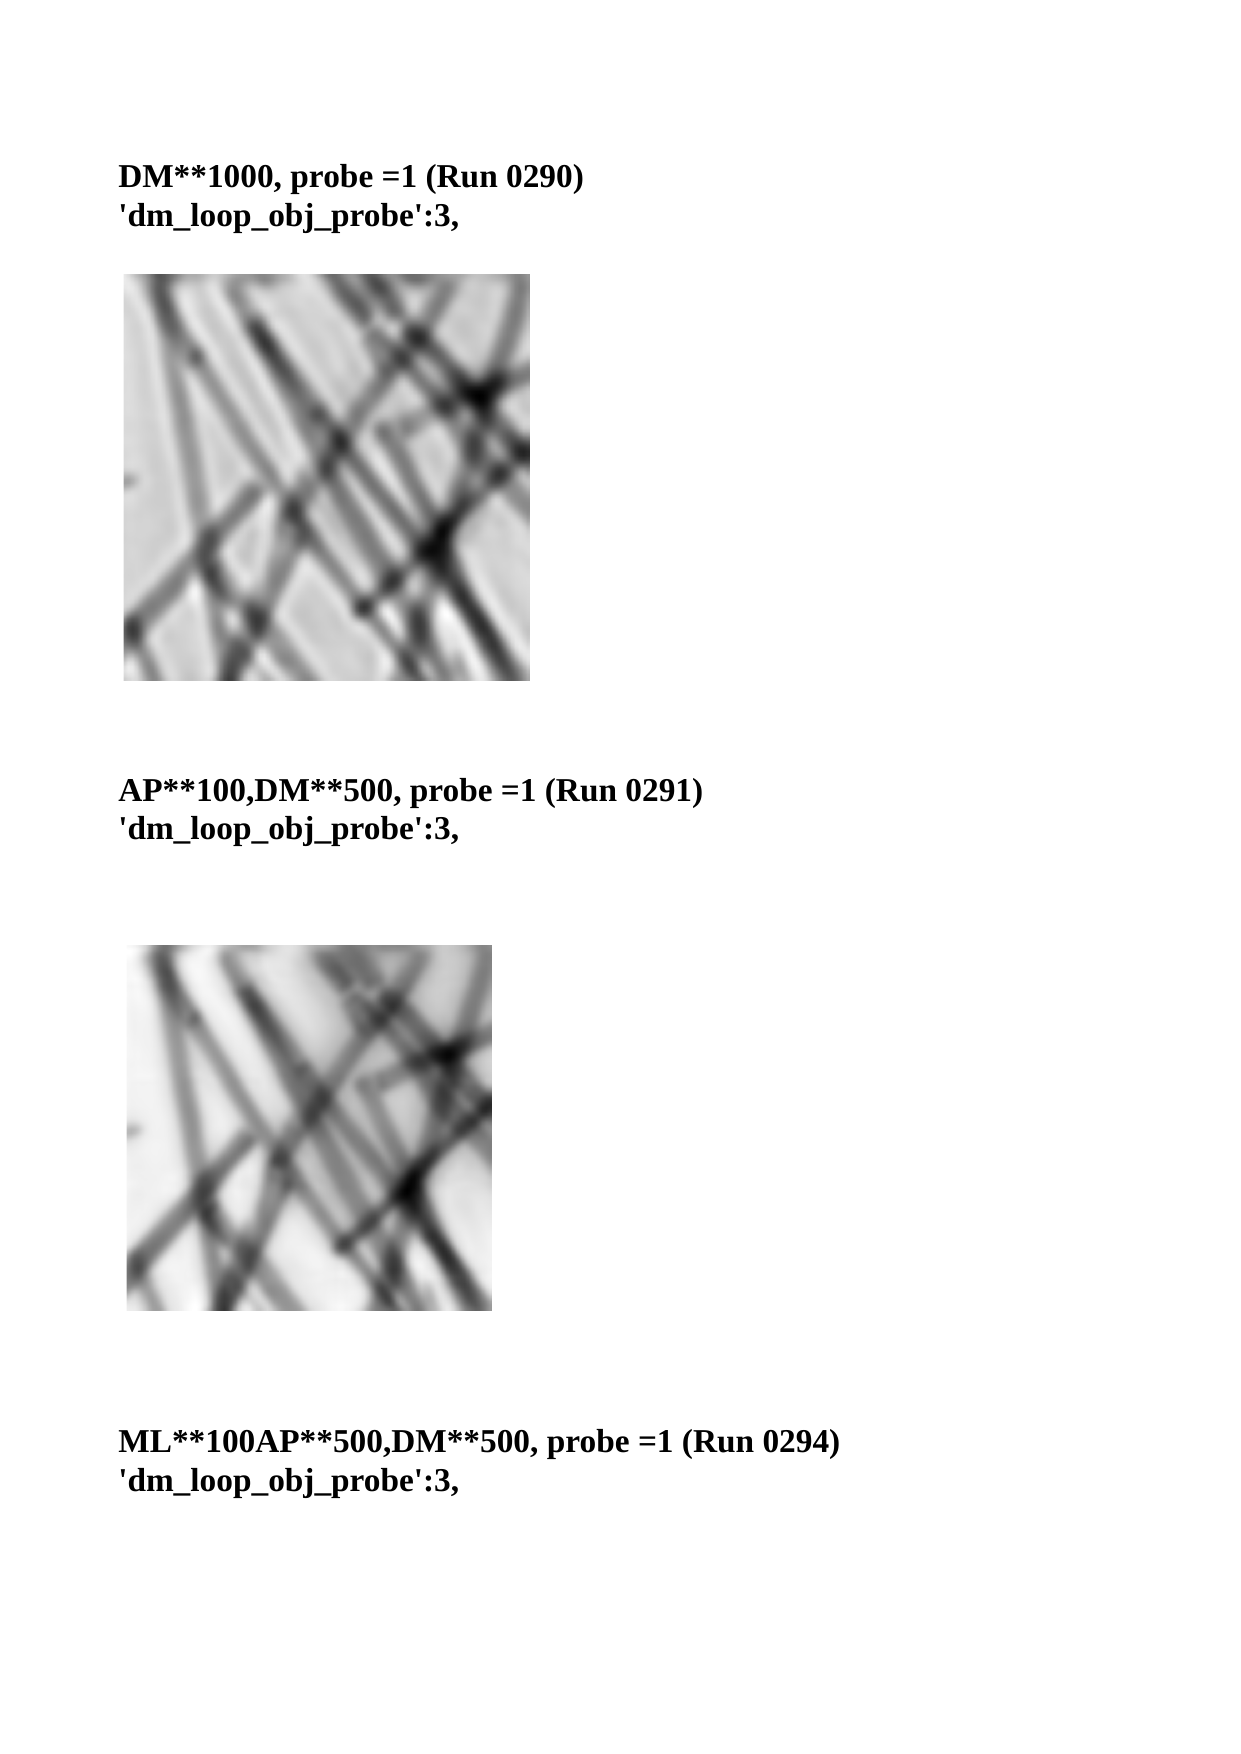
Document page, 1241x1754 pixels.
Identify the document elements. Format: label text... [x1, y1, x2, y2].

text 'dm_loop_obj_probe':3, [118, 1460, 1122, 1498]
text ML**100AP**500,DM**500, probe =1 (Run 0294) [118, 1421, 1122, 1460]
text 'dm_loop_obj_probe':3, [118, 195, 1122, 233]
text DM**1000, probe =1 (Run 0290) [118, 156, 1122, 195]
text AP**100,DM**500, probe =1 (Run 0291) [118, 770, 1122, 808]
picture [123, 274, 530, 681]
picture [126, 945, 492, 1311]
text 'dm_loop_obj_probe':3, [118, 808, 1122, 846]
